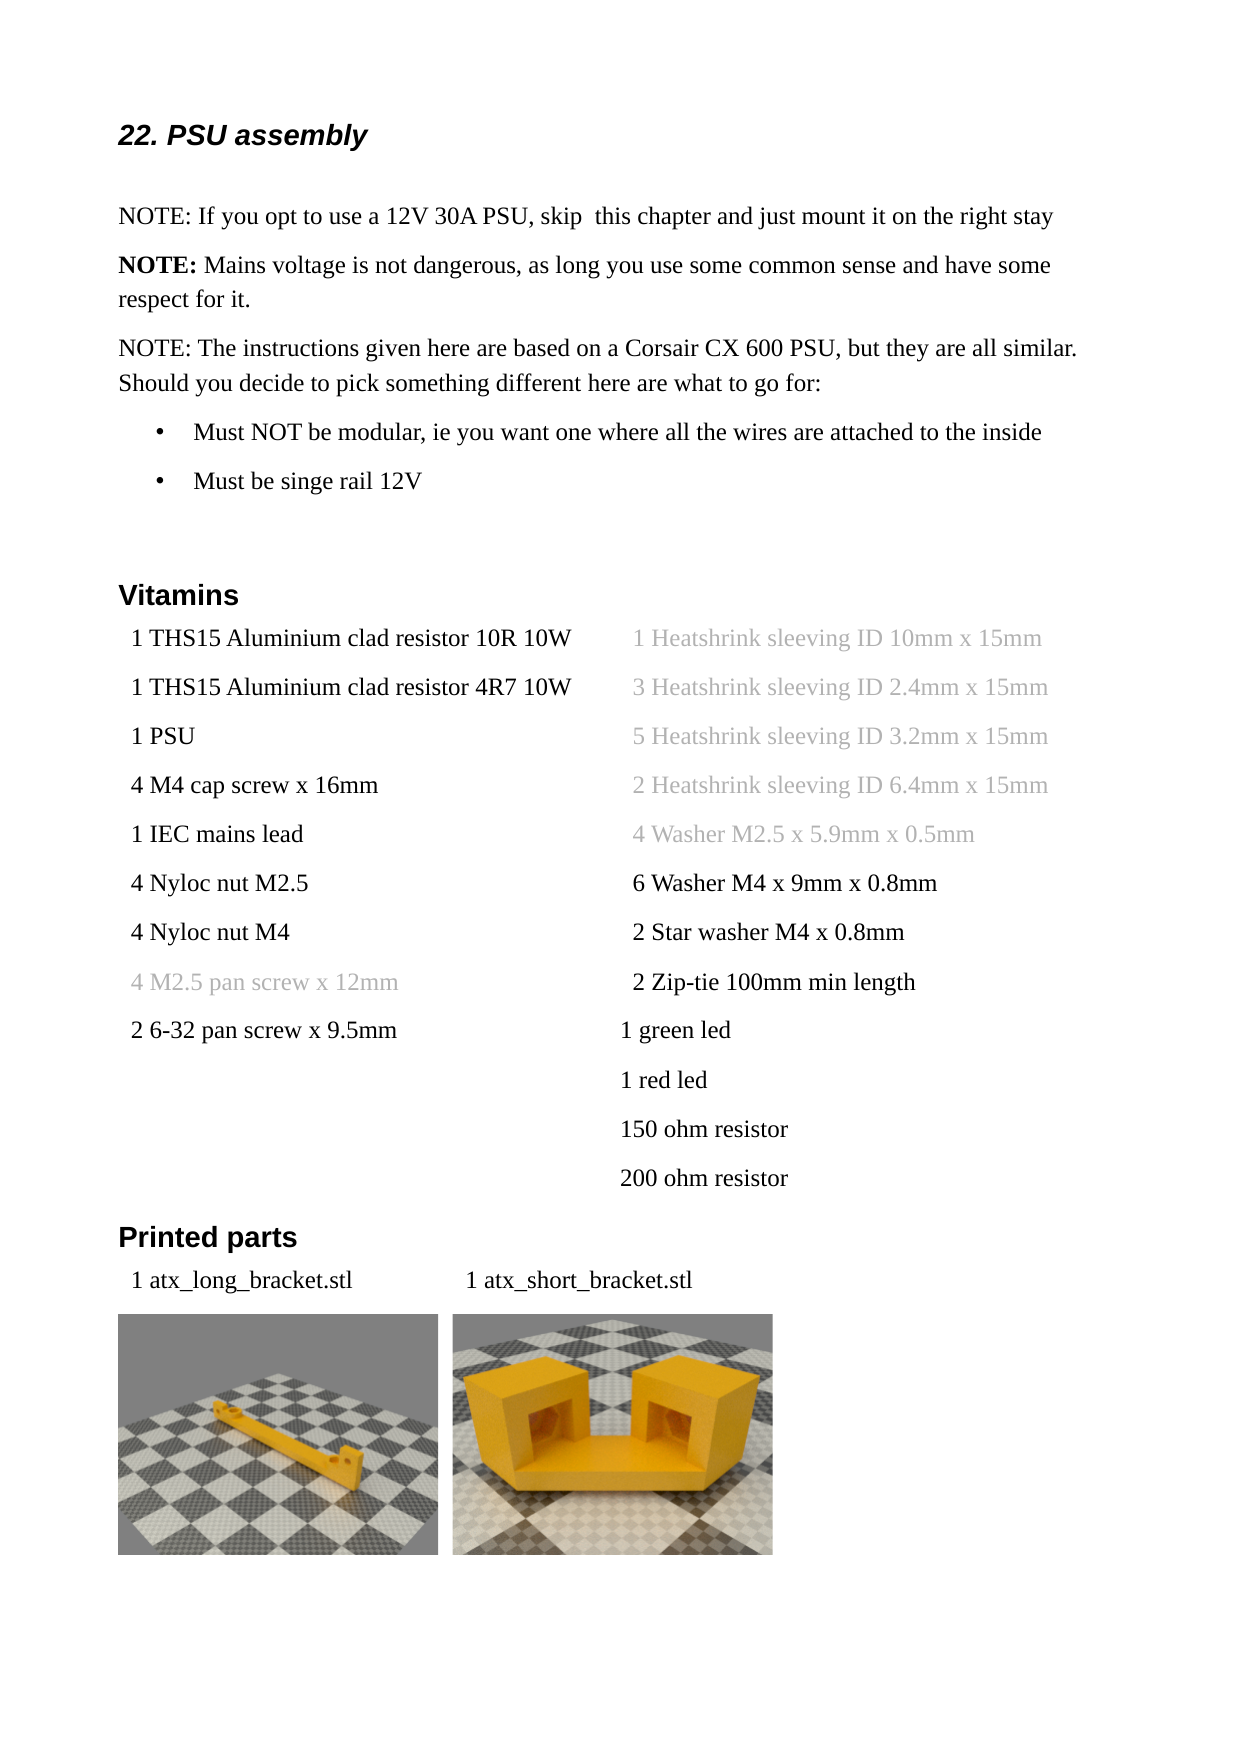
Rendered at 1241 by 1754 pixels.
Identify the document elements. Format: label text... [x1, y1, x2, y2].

picture [452, 1314, 773, 1555]
text NOTE: The instructions given here are based on a Corsair CX 600 PSU, but they are all similar. Should you decide to pick something different here are what to go for: [118, 333, 1122, 397]
subtitle Vitamins [118, 578, 1122, 611]
list Must NOT be modular, ie you want one where all the wires are attached to the inside [156, 417, 1122, 446]
table_header 1 atx_short_bracket.stl [453, 1265, 787, 1569]
table_header 1 Heatshrink sleeving ID 10mm x 15mm 3 Heatshrink sleeving ID 2.4mm x 15mm 5 Heatshrink sleeving ID 3.2mm x 15mm 2 Heatshrink sleeving ID 6.4mm x 15mm 4 Washer M2.5 x 5.9mm x 0.5mm 6 Washer M4 x 9mm x 0.8mm 2 Star washer M4 x 0.8mm 2 Zip-tie 100mm min length 1 green led 1 red led 150 ohm resistor 200 ohm resistor [620, 623, 1122, 1206]
picture [118, 1314, 439, 1555]
list Must be singe rail 12V [156, 466, 1122, 495]
table_header 1 THS15 Aluminium clad resistor 10R 10W 1 THS15 Aluminium clad resistor 4R7 10W 1 PSU 4 M4 cap screw x 16mm 1 IEC mains lead 4 Nyloc nut M2.5 4 Nyloc nut M4 4 M2.5 pan screw x 12mm 2 6-32 pan screw x 9.5mm [118, 623, 620, 1206]
text NOTE: Mains voltage is not dangerous, as long you use some common sense and have some respect for it. [118, 250, 1122, 313]
table_header [788, 1265, 1122, 1569]
table_header 1 atx_long_bracket.stl [118, 1265, 453, 1569]
subtitle 22. PSU assembly [118, 118, 1122, 152]
subtitle Printed parts [118, 1220, 1122, 1253]
text NOTE: If you opt to use a 12V 30A PSU, skip this chapter and just mount it on the right stay [118, 201, 1122, 229]
